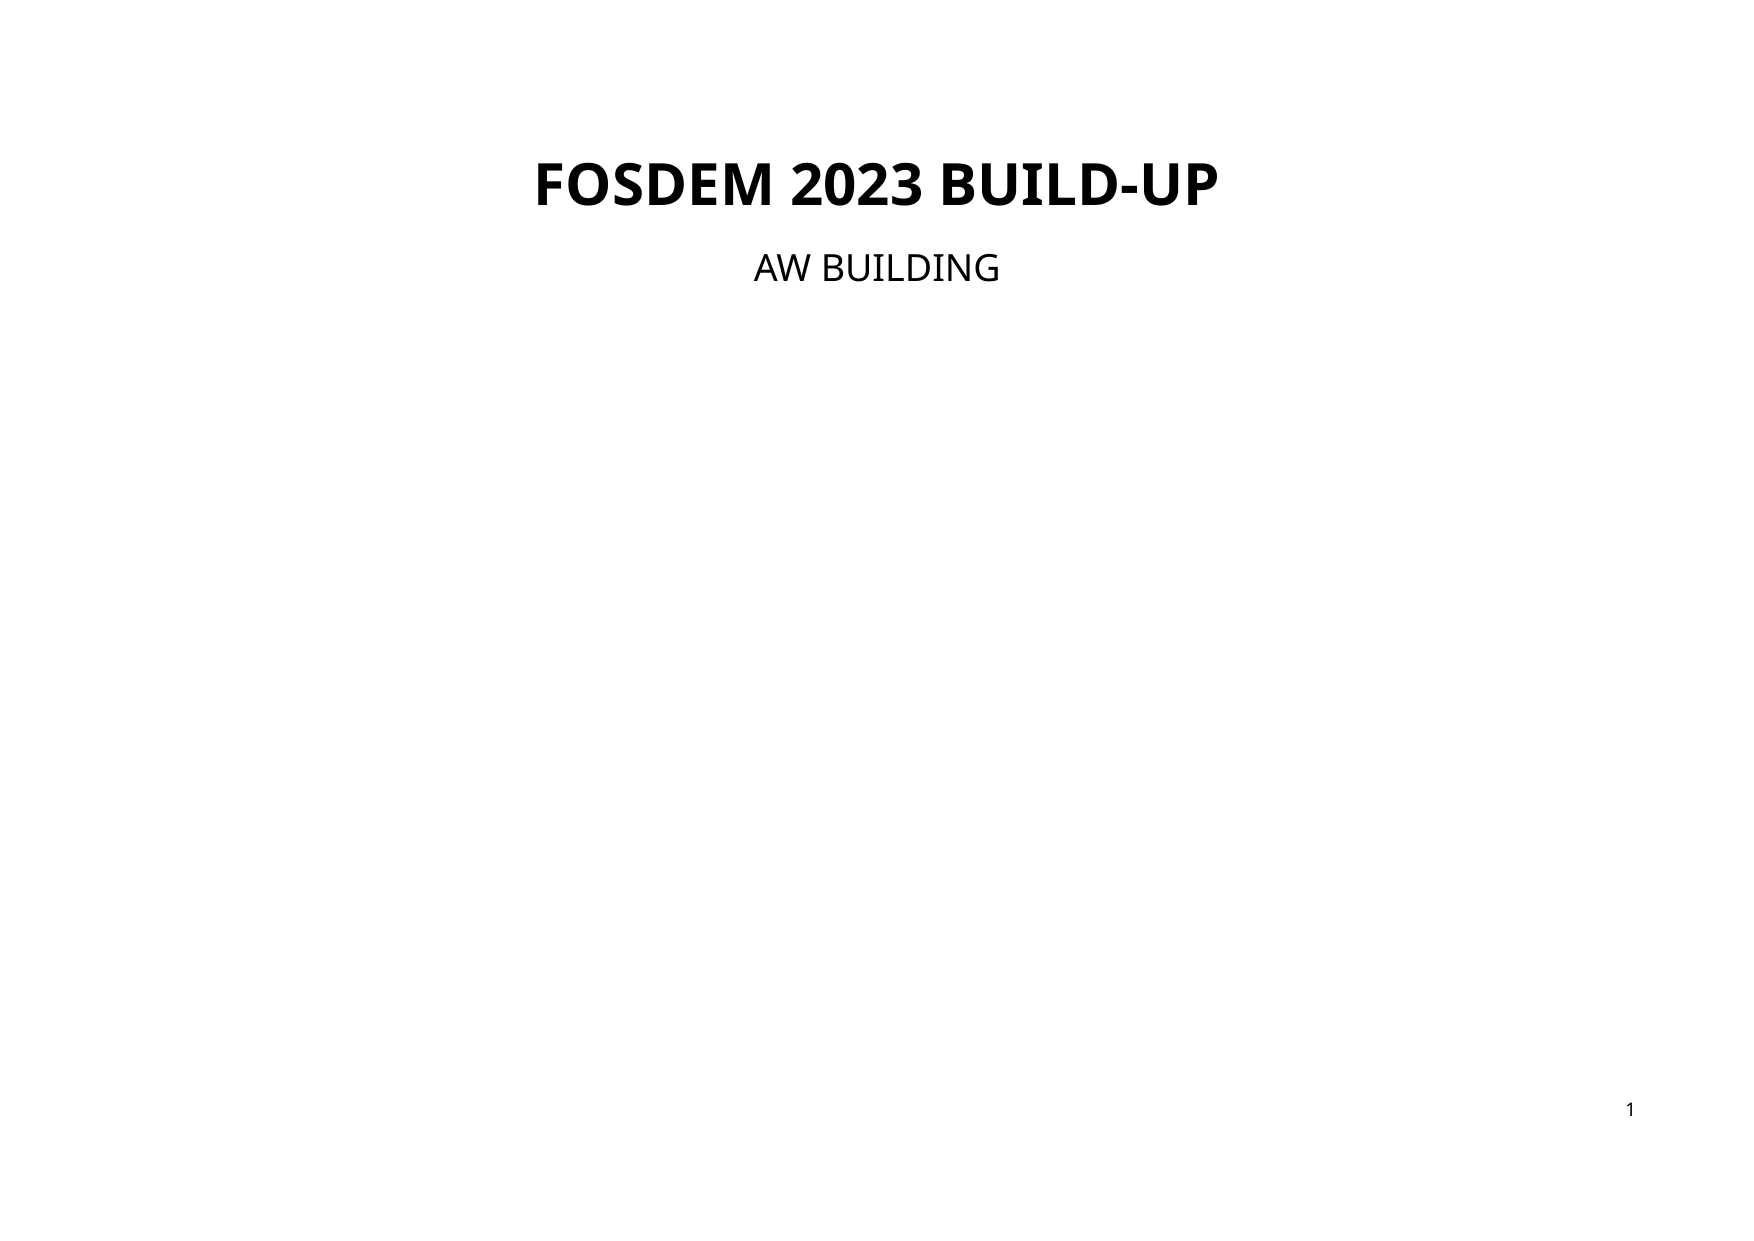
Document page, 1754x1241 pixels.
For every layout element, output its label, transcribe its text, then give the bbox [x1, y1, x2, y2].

subtitle AW BUILDING [118, 241, 1636, 292]
title FOSDEM 2023 BUILD-UP [118, 143, 1636, 223]
